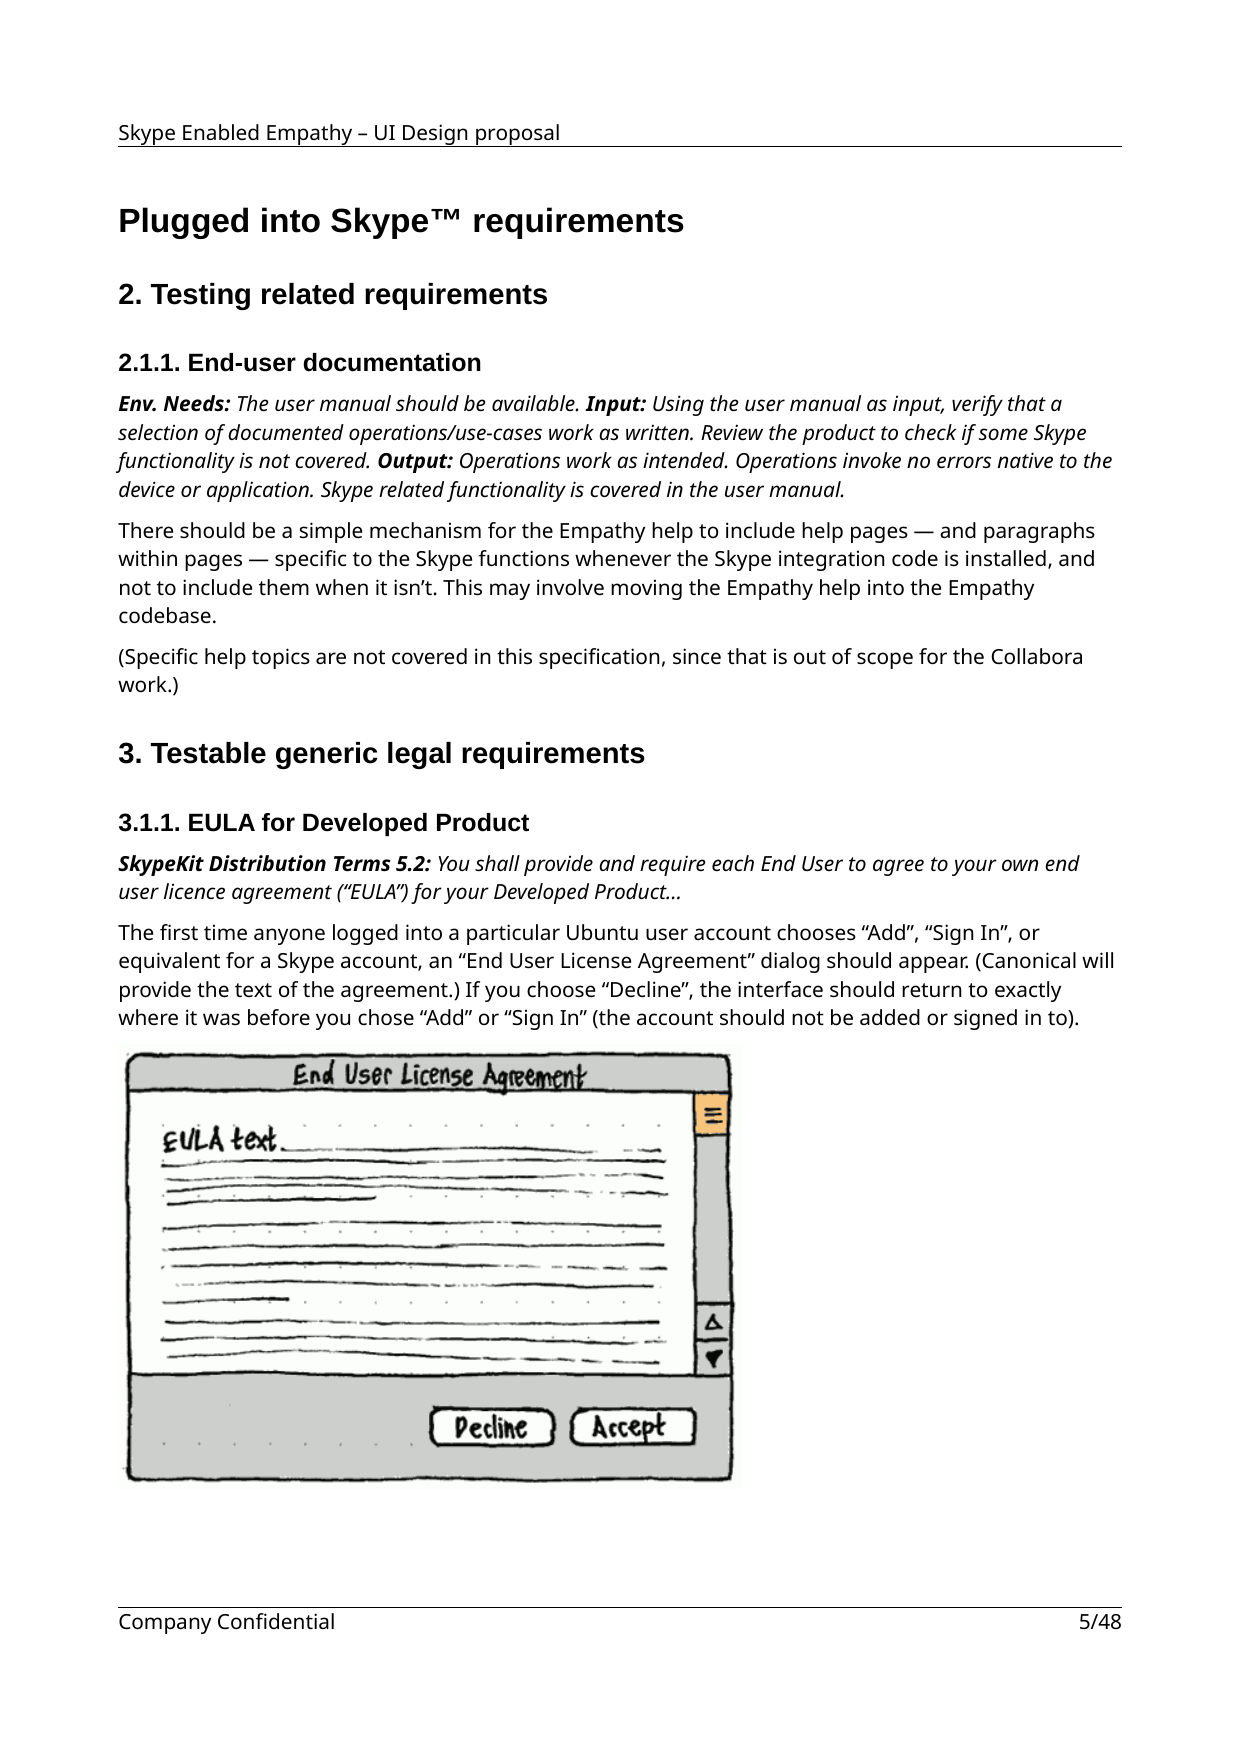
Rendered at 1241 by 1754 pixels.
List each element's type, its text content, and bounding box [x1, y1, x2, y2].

text (Specific help topics are not covered in this specification, since that is out of scope for the Collabora work.) [118, 642, 1122, 699]
text SkypeKit Distribution Terms 5.2: You shall provide and require each End User to agree to your own end user licence agreement (“EULA”) for your Developed Product… [118, 849, 1122, 906]
subtitle Plugged into Skype™ requirements [118, 201, 1122, 240]
subtitle 2. Testing related requirements [118, 277, 1122, 311]
subtitle 3.1.1. EULA for Developed Product [118, 807, 1122, 836]
subtitle 2.1.1. End-user documentation [118, 348, 1122, 377]
text Env. Needs: The user manual should be available. Input: Using the user manual as input, verify that a selection of documented operations/use-cases work as written. Review the product to check if some Skype functionality is not covered. Output: Operations work as intended. Operations invoke no errors native to the device or application. Skype related functionality is covered in the user manual. [118, 389, 1122, 503]
picture [118, 1044, 743, 1489]
text The first time anyone logged into a particular Ubuntu user account chooses “Add”, “Sign In”, or equivalent for a Skype account, an “End User License Agreement” dialog should appear. (Canonical will provide the text of the agreement.) If you choose “Decline”, the interface should return to exactly where it was before you chose “Add” or “Sign In” (the account should not be added or signed in to). [118, 918, 1122, 1032]
subtitle 3. Testable generic legal requirements [118, 736, 1122, 770]
text There should be a simple mechanism for the Empathy help to include help pages — and paragraphs within pages — specific to the Skype functions whenever the Skype integration code is installed, and not to include them when it isn’t. This may involve moving the Empathy help into the Empathy codebase. [118, 516, 1122, 629]
